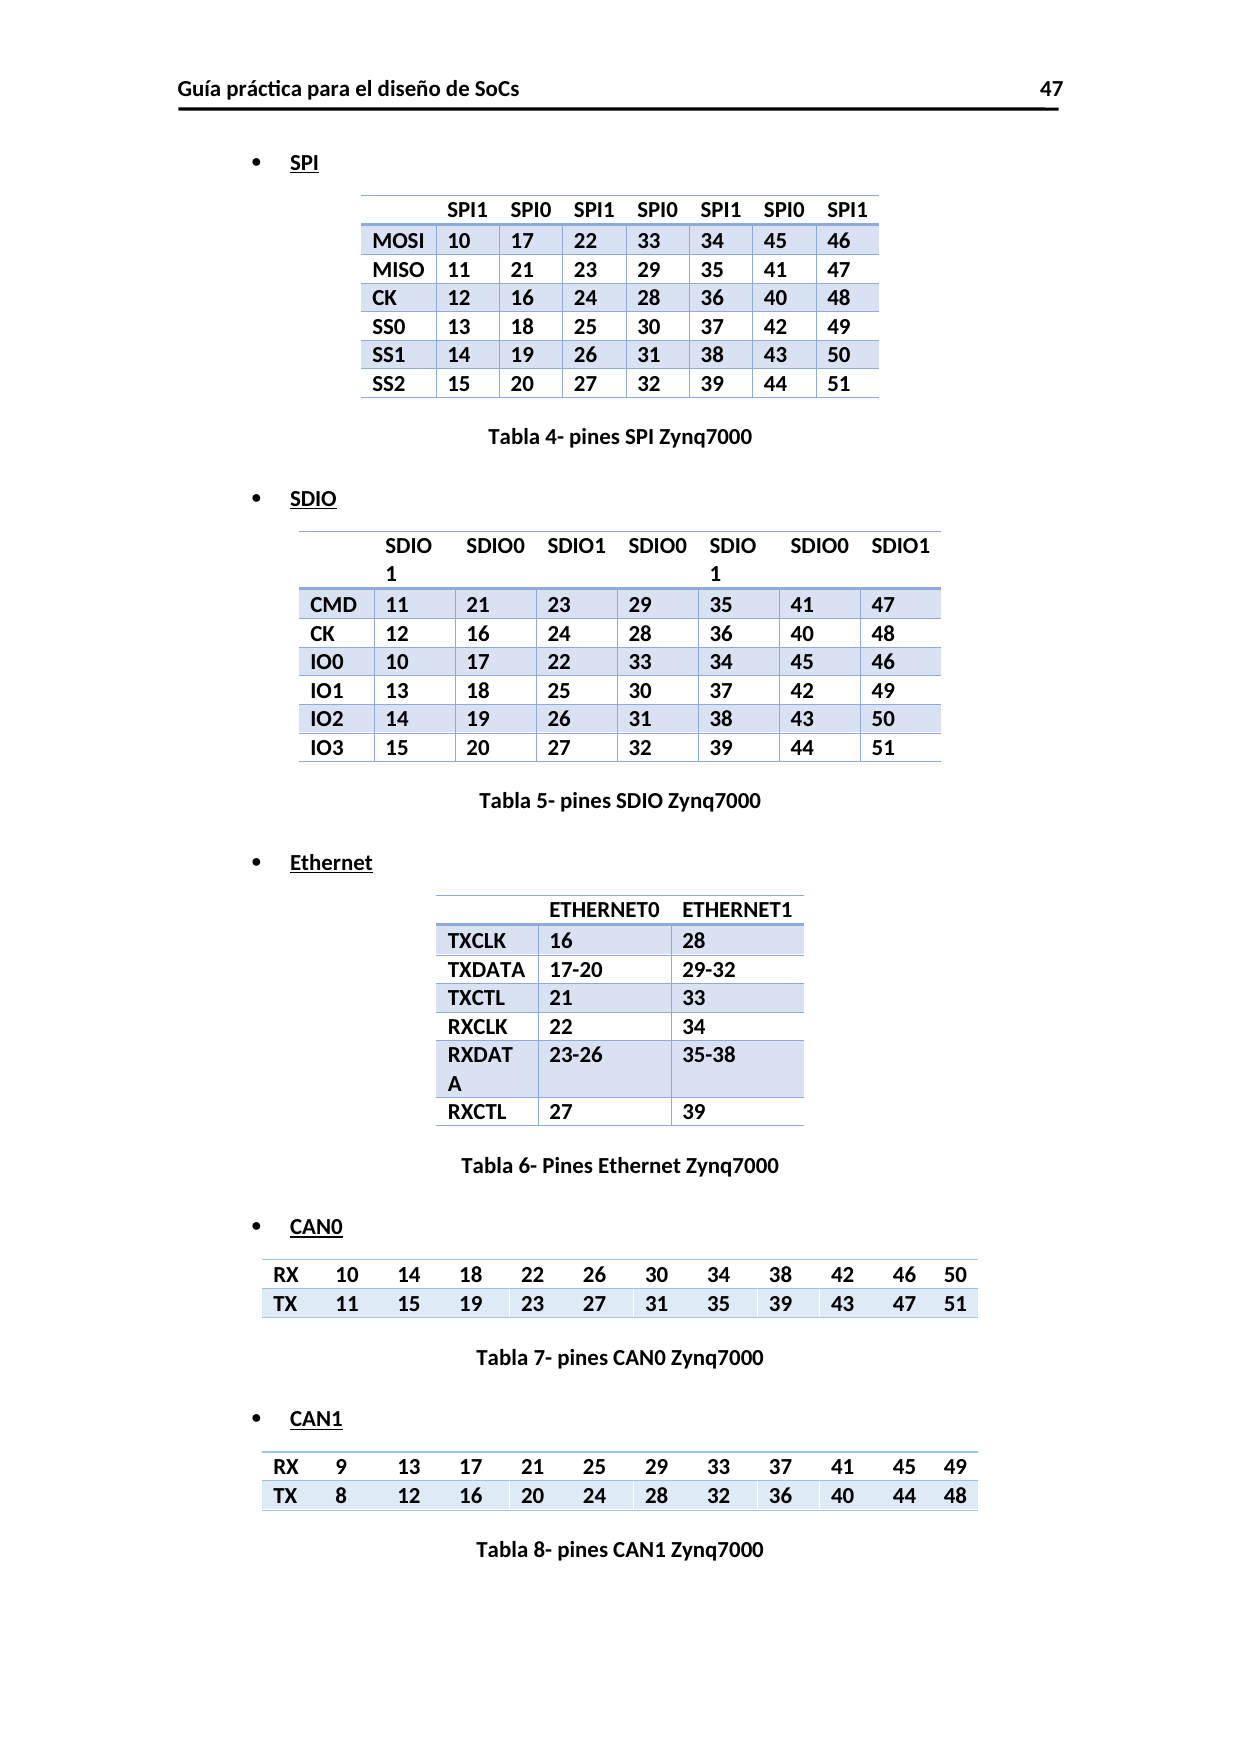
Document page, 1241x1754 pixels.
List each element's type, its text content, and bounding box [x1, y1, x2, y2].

table_cell 18 [456, 676, 536, 704]
table_cell 46 [817, 226, 879, 254]
table_cell TXCTL [436, 984, 538, 1012]
table_cell 33 [618, 648, 698, 675]
table_cell 40 [753, 284, 816, 311]
table_cell 23 [510, 1289, 571, 1317]
table_cell 12 [386, 1481, 448, 1509]
table_header 17 [448, 1453, 509, 1480]
table_cell 43 [753, 341, 816, 368]
table_cell 17 [500, 226, 562, 254]
table_cell 38 [690, 341, 752, 368]
table_header 45 [881, 1453, 932, 1480]
table_cell 23-26 [539, 1041, 671, 1097]
table_cell 14 [437, 341, 499, 368]
table_header SDIO1 [698, 532, 779, 587]
table_cell SS1 [361, 341, 436, 368]
table_cell 10 [375, 648, 455, 675]
table_cell 49 [817, 312, 879, 340]
table_header SPI1 [563, 196, 626, 223]
table_cell 36 [699, 619, 779, 647]
table_header 26 [571, 1260, 633, 1288]
table_cell 25 [537, 676, 617, 704]
table_cell SS0 [361, 312, 436, 340]
table_cell 19 [448, 1289, 509, 1317]
table_header SPI1 [816, 196, 879, 223]
table_cell 11 [437, 255, 499, 283]
table_cell 26 [563, 341, 626, 368]
table_cell 39 [690, 369, 752, 397]
table_cell 19 [500, 341, 562, 368]
table_cell TXDATA [436, 956, 538, 983]
table_cell 32 [696, 1481, 757, 1509]
table_cell 39 [699, 734, 779, 761]
table_header 42 [820, 1260, 881, 1288]
table_header 22 [510, 1260, 571, 1288]
table_cell 22 [537, 648, 617, 675]
table_cell 14 [375, 705, 455, 732]
table_header 10 [324, 1260, 386, 1288]
table_cell 29-32 [672, 956, 804, 983]
table_cell 15 [386, 1289, 448, 1317]
table_cell 32 [618, 734, 698, 761]
table_cell 31 [627, 341, 689, 368]
table_cell 24 [537, 619, 617, 647]
table_cell 30 [627, 312, 689, 340]
table_cell 27 [537, 734, 617, 761]
table_cell 12 [375, 619, 455, 647]
table_cell 27 [571, 1289, 633, 1317]
table_cell 35 [696, 1289, 757, 1317]
list SPI [252, 148, 1063, 176]
table_cell 28 [634, 1481, 696, 1509]
table_header SPI0 [626, 196, 689, 223]
table_cell 16 [539, 926, 671, 954]
table_cell 15 [437, 369, 499, 397]
text Tabla 7- pines CAN0 Zynq7000 [177, 1343, 1063, 1371]
table_cell 21 [500, 255, 562, 283]
table_header 30 [634, 1260, 696, 1288]
table_cell 38 [699, 705, 779, 732]
table_header 9 [324, 1453, 386, 1480]
table_cell 12 [437, 284, 499, 311]
table_cell 16 [448, 1481, 509, 1509]
text Tabla 4- pines SPI Zynq7000 [177, 422, 1063, 450]
table_header 41 [820, 1453, 881, 1480]
table_cell 27 [539, 1098, 671, 1125]
table_cell 25 [563, 312, 626, 340]
table_header 34 [696, 1260, 757, 1288]
table_cell 28 [618, 619, 698, 647]
table_header RX [262, 1453, 324, 1480]
table_cell 15 [375, 734, 455, 761]
table_cell 20 [456, 734, 536, 761]
list SDIO [252, 484, 1063, 512]
table_cell 13 [437, 312, 499, 340]
table_cell 22 [563, 226, 626, 254]
table_cell 39 [672, 1098, 804, 1125]
table_header SDIO0 [617, 532, 698, 587]
table_header 25 [571, 1453, 633, 1480]
table_cell 47 [861, 590, 941, 618]
table_header ETHERNET0 [538, 896, 671, 923]
table_cell 21 [456, 590, 536, 618]
table_cell 24 [571, 1481, 633, 1509]
table_cell 45 [780, 648, 860, 675]
table_cell 44 [881, 1481, 932, 1509]
table_cell 30 [618, 676, 698, 704]
table_cell 17-20 [539, 956, 671, 983]
table_cell 41 [753, 255, 816, 283]
table_header SPI1 [436, 196, 499, 223]
table_header SPI0 [499, 196, 562, 223]
table_header 21 [510, 1453, 571, 1480]
table_header SDIO0 [779, 532, 860, 587]
table_cell 23 [563, 255, 626, 283]
table_cell 50 [861, 705, 941, 732]
table_cell CMD [299, 590, 374, 618]
table_header 46 [881, 1260, 932, 1288]
table_cell 33 [627, 226, 689, 254]
table_header 29 [634, 1453, 696, 1480]
table_cell 36 [690, 284, 752, 311]
table_cell 32 [627, 369, 689, 397]
table_cell IO2 [299, 705, 374, 732]
table_cell 20 [510, 1481, 571, 1509]
table_cell 35 [690, 255, 752, 283]
table_cell 21 [539, 984, 671, 1012]
table_header 33 [696, 1453, 757, 1480]
table_header ETHERNET1 [671, 896, 804, 923]
table_header 50 [932, 1260, 978, 1288]
table_header SPI1 [689, 196, 752, 223]
table_header SDIO0 [455, 532, 536, 587]
table_header SPI0 [753, 196, 816, 223]
table_cell 13 [375, 676, 455, 704]
table_cell SS2 [361, 369, 436, 397]
table_cell 45 [753, 226, 816, 254]
table_cell RXCLK [436, 1013, 538, 1040]
table_cell 28 [627, 284, 689, 311]
table_cell 16 [456, 619, 536, 647]
table_cell 11 [375, 590, 455, 618]
table_header 49 [932, 1453, 978, 1480]
table_header SDIO1 [374, 532, 455, 587]
table_cell 40 [820, 1481, 881, 1509]
table_cell 44 [780, 734, 860, 761]
text Tabla 5- pines SDIO Zynq7000 [177, 787, 1063, 814]
table_cell 11 [324, 1289, 386, 1317]
table_header 13 [386, 1453, 448, 1480]
table_cell 19 [456, 705, 536, 732]
table_header SDIO1 [536, 532, 617, 587]
table_cell 44 [753, 369, 816, 397]
table_cell RXDATA [436, 1041, 538, 1097]
table_cell 48 [817, 284, 879, 311]
list CAN1 [252, 1404, 1063, 1432]
table_cell 35 [699, 590, 779, 618]
table_cell 37 [690, 312, 752, 340]
table_cell MOSI [361, 226, 436, 254]
table_cell TX [262, 1289, 324, 1317]
table_cell 51 [817, 369, 879, 397]
table_cell 20 [500, 369, 562, 397]
table_cell 36 [758, 1481, 819, 1509]
table_cell 43 [780, 705, 860, 732]
table_cell 26 [537, 705, 617, 732]
table_cell 39 [758, 1289, 819, 1317]
table_cell 42 [780, 676, 860, 704]
table_cell CK [299, 619, 374, 647]
table_cell 8 [324, 1481, 386, 1509]
text Tabla 8- pines CAN1 Zynq7000 [177, 1536, 1063, 1563]
table_header 18 [448, 1260, 509, 1288]
table_header [436, 896, 538, 923]
table_cell 48 [861, 619, 941, 647]
table_cell 34 [690, 226, 752, 254]
table_cell 46 [861, 648, 941, 675]
table_cell 29 [618, 590, 698, 618]
table_header [361, 196, 436, 223]
table_cell 33 [672, 984, 804, 1012]
table_cell 48 [932, 1481, 978, 1509]
table_header 38 [758, 1260, 819, 1288]
table_cell 34 [672, 1013, 804, 1040]
table_cell 34 [699, 648, 779, 675]
table_cell 28 [672, 926, 804, 954]
table_cell CK [361, 284, 436, 311]
table_cell IO0 [299, 648, 374, 675]
text Tabla 6- Pines Ethernet Zynq7000 [177, 1151, 1063, 1179]
table_cell 10 [437, 226, 499, 254]
table_cell 51 [932, 1289, 978, 1317]
table_cell IO3 [299, 734, 374, 761]
list CAN0 [252, 1212, 1063, 1240]
table_cell 47 [817, 255, 879, 283]
table_cell 27 [563, 369, 626, 397]
table_cell 29 [627, 255, 689, 283]
table_cell 17 [456, 648, 536, 675]
table_cell 41 [780, 590, 860, 618]
table_header RX [262, 1260, 324, 1288]
table_cell 31 [634, 1289, 696, 1317]
table_cell 42 [753, 312, 816, 340]
table_header SDIO1 [860, 532, 941, 587]
table_cell IO1 [299, 676, 374, 704]
table_cell 35-38 [672, 1041, 804, 1097]
table_cell RXCTL [436, 1098, 538, 1125]
table_cell 49 [861, 676, 941, 704]
table_cell 16 [500, 284, 562, 311]
table_cell 31 [618, 705, 698, 732]
table_cell 50 [817, 341, 879, 368]
table_header [299, 532, 374, 587]
table_cell 43 [820, 1289, 881, 1317]
table_cell 51 [861, 734, 941, 761]
table_cell 47 [881, 1289, 932, 1317]
table_cell 24 [563, 284, 626, 311]
table_header 37 [758, 1453, 819, 1480]
table_cell 22 [539, 1013, 671, 1040]
list Ethernet [252, 848, 1063, 876]
table_cell MISO [361, 255, 436, 283]
table_cell 40 [780, 619, 860, 647]
table_cell TXCLK [436, 926, 538, 954]
table_cell TX [262, 1481, 324, 1509]
table_header 14 [386, 1260, 448, 1288]
table_cell 23 [537, 590, 617, 618]
table_cell 18 [500, 312, 562, 340]
table_cell 37 [699, 676, 779, 704]
